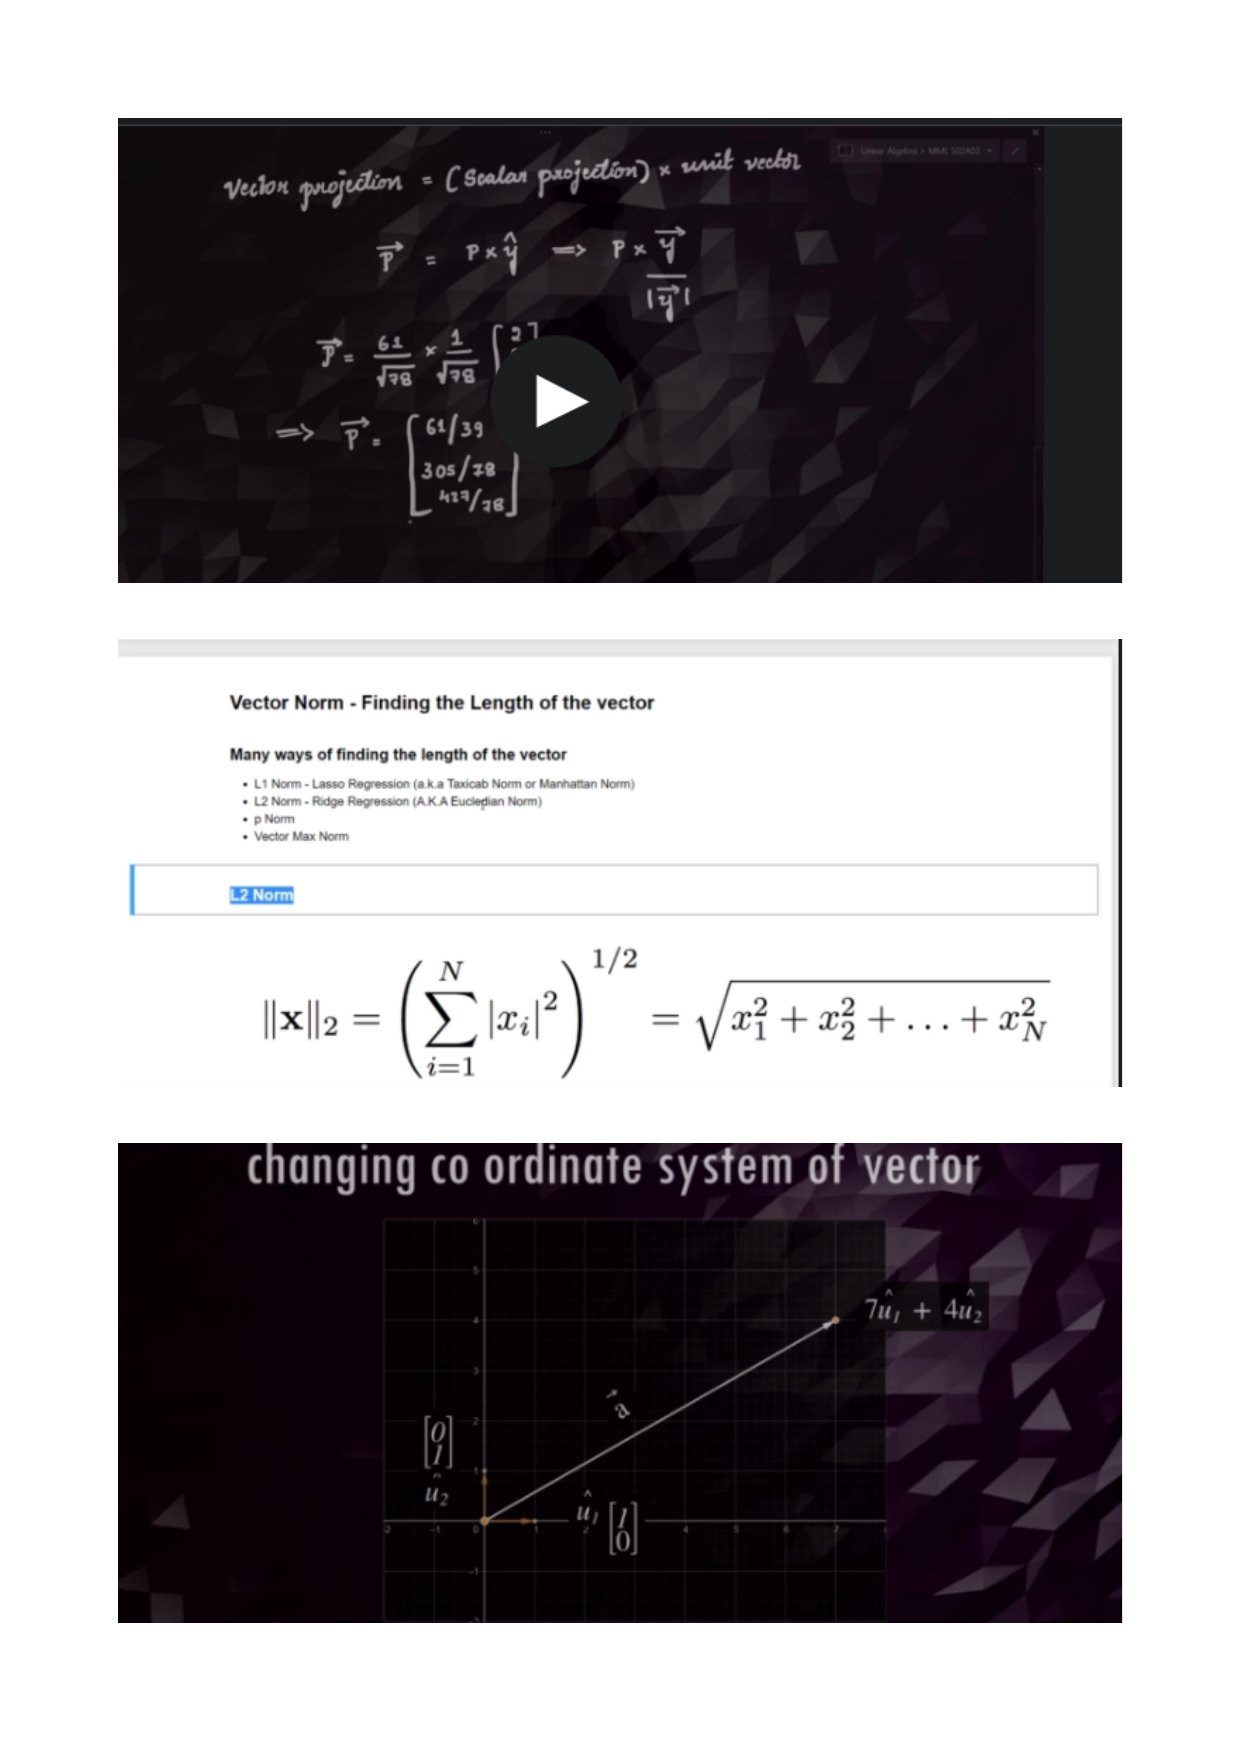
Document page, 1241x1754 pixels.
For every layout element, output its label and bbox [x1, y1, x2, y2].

picture [118, 118, 1123, 583]
picture [118, 639, 1123, 1087]
picture [118, 1143, 1123, 1623]
